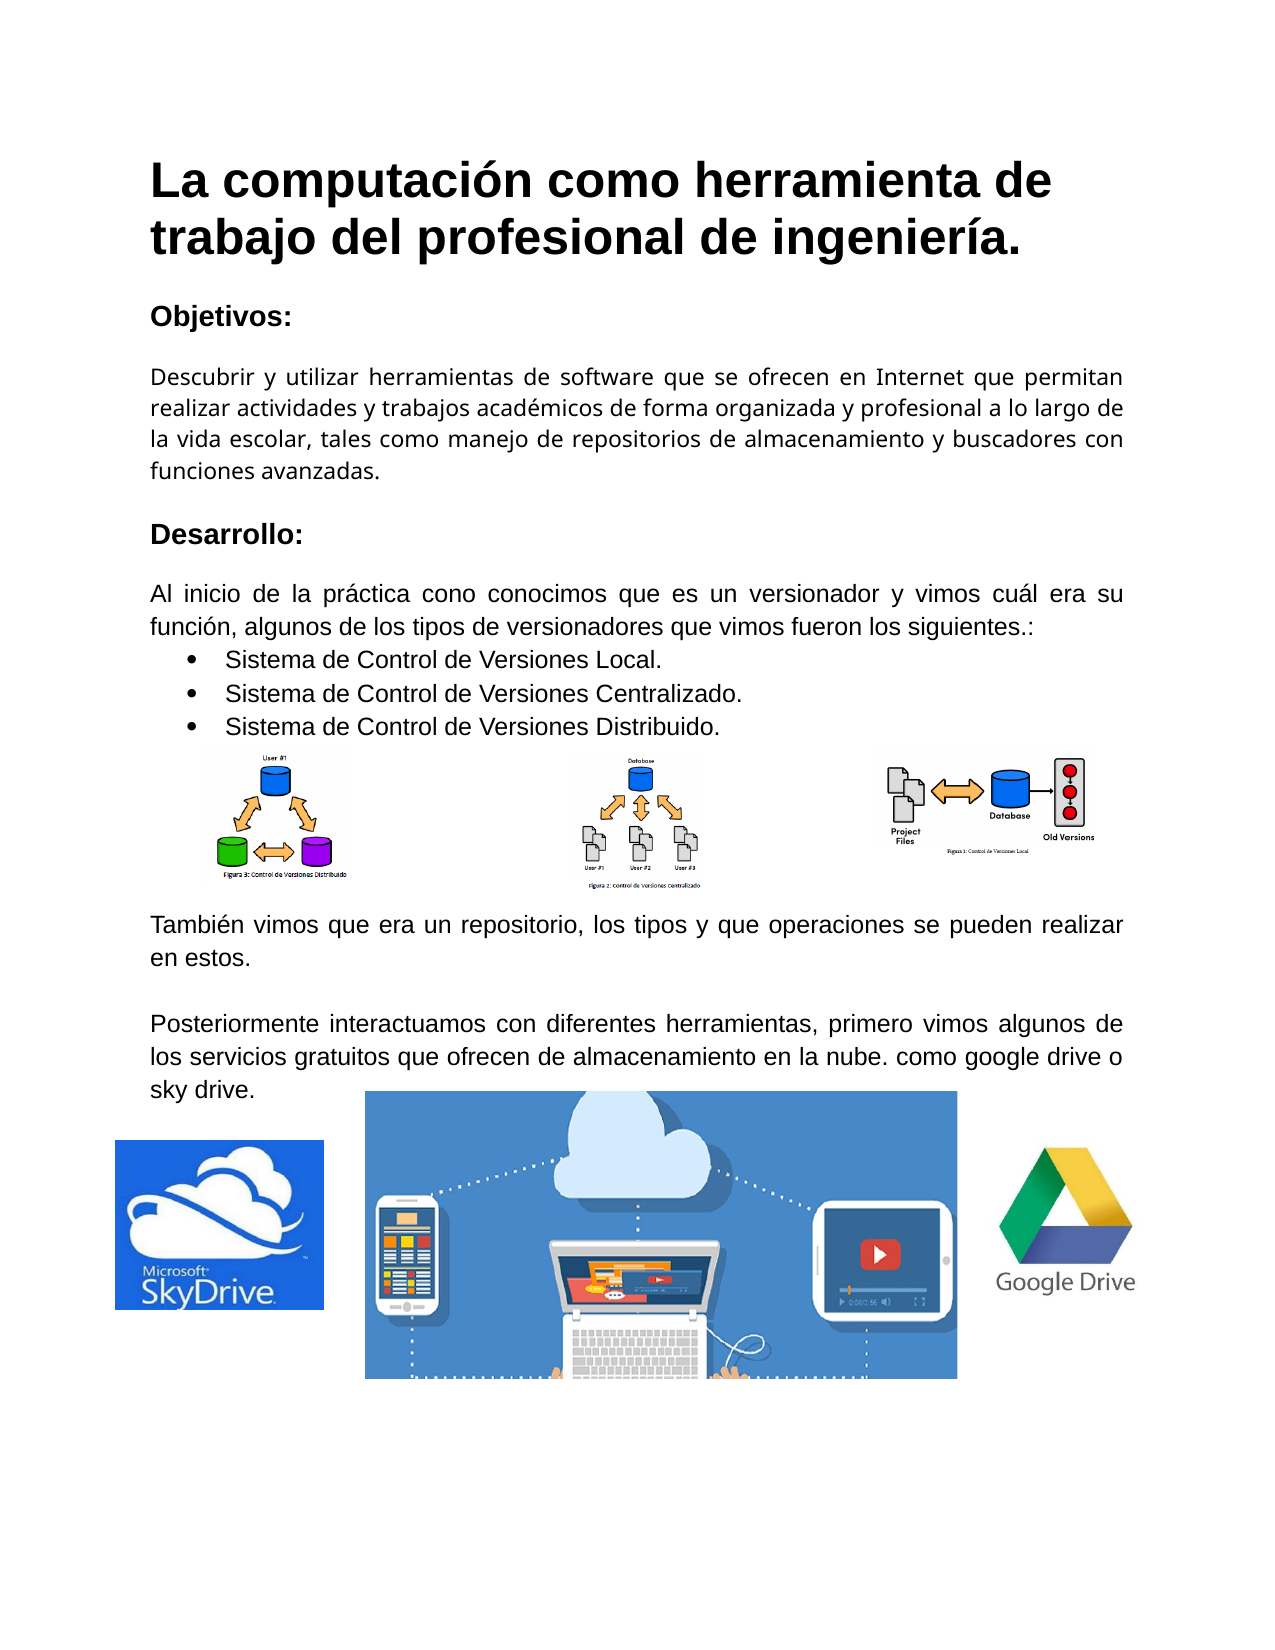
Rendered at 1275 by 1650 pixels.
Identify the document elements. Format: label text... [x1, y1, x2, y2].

text Posteriormente interactuamos con diferentes herramientas, primero vimos algunos de los servicios gratuitos que ofrecen de almacenamiento en la nube. como google drive o sky drive. [150, 1009, 1125, 1104]
list Sistema de Control de Versiones Local. [187, 645, 1125, 674]
text Al inicio de la práctica cono conocimos que es un versionador y vimos cuál era su función, algunos de los tipos de versionadores que vimos fueron los siguientes.: [150, 579, 1125, 641]
text Desarrollo: [150, 517, 1125, 551]
text La computación como herramienta de [150, 150, 1125, 207]
text Descubrir y utilizar herramientas de software que se ofrecen en Internet que permitan realizar actividades y trabajos académicos de forma organizada y profesional a lo largo de la vida escolar, tales como manejo de repositorios de almacenamiento y buscadores con funciones avanzadas. [150, 361, 1125, 486]
text trabajo del profesional de ingeniería. [150, 207, 1125, 265]
text También vimos que era un repositorio, los tipos y que operaciones se pueden realizar en estos. [150, 910, 1125, 972]
text Objetivos: [150, 298, 1125, 332]
list Sistema de Control de Versiones Centralizado. [187, 678, 1125, 707]
list Sistema de Control de Versiones Distribuido. [187, 712, 1125, 741]
